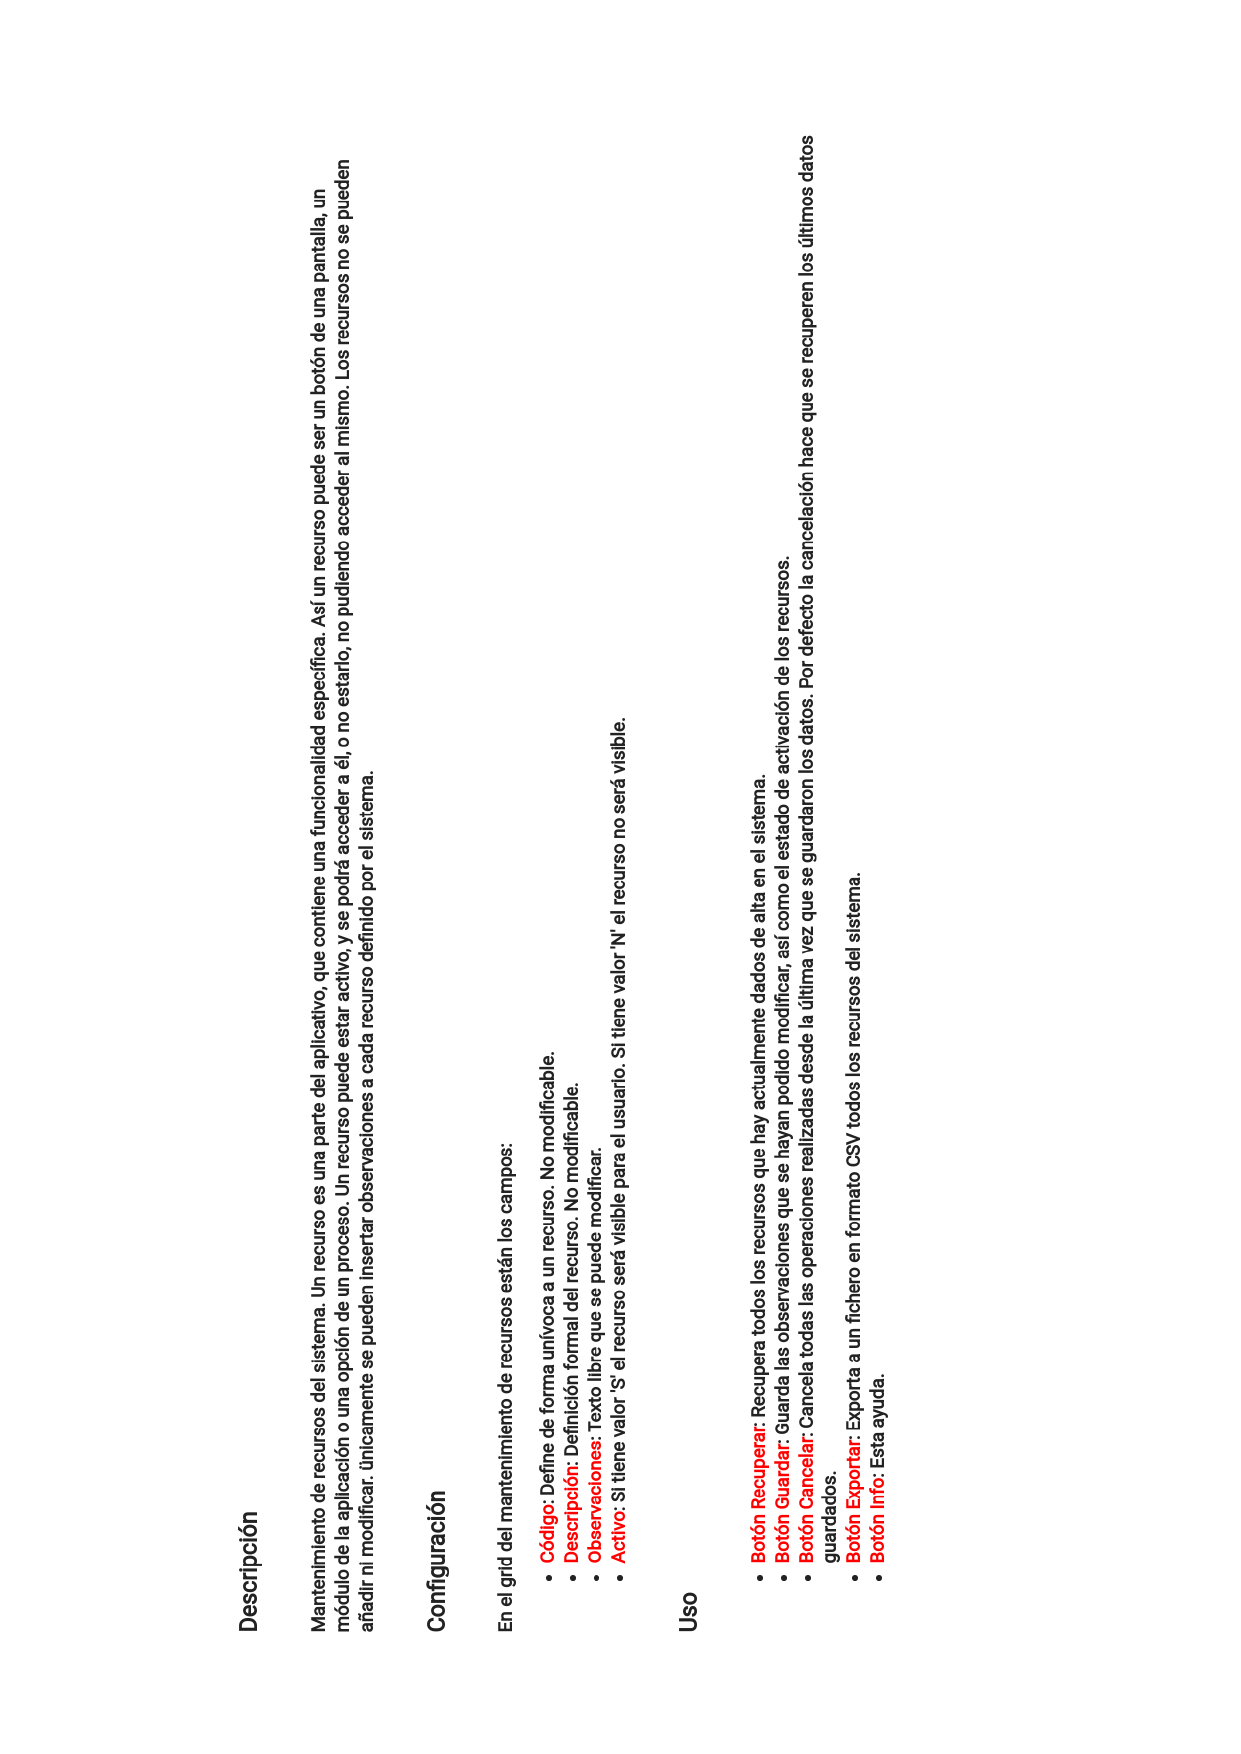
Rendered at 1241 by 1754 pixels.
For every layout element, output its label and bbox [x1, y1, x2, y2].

picture [228, 133, 890, 1633]
